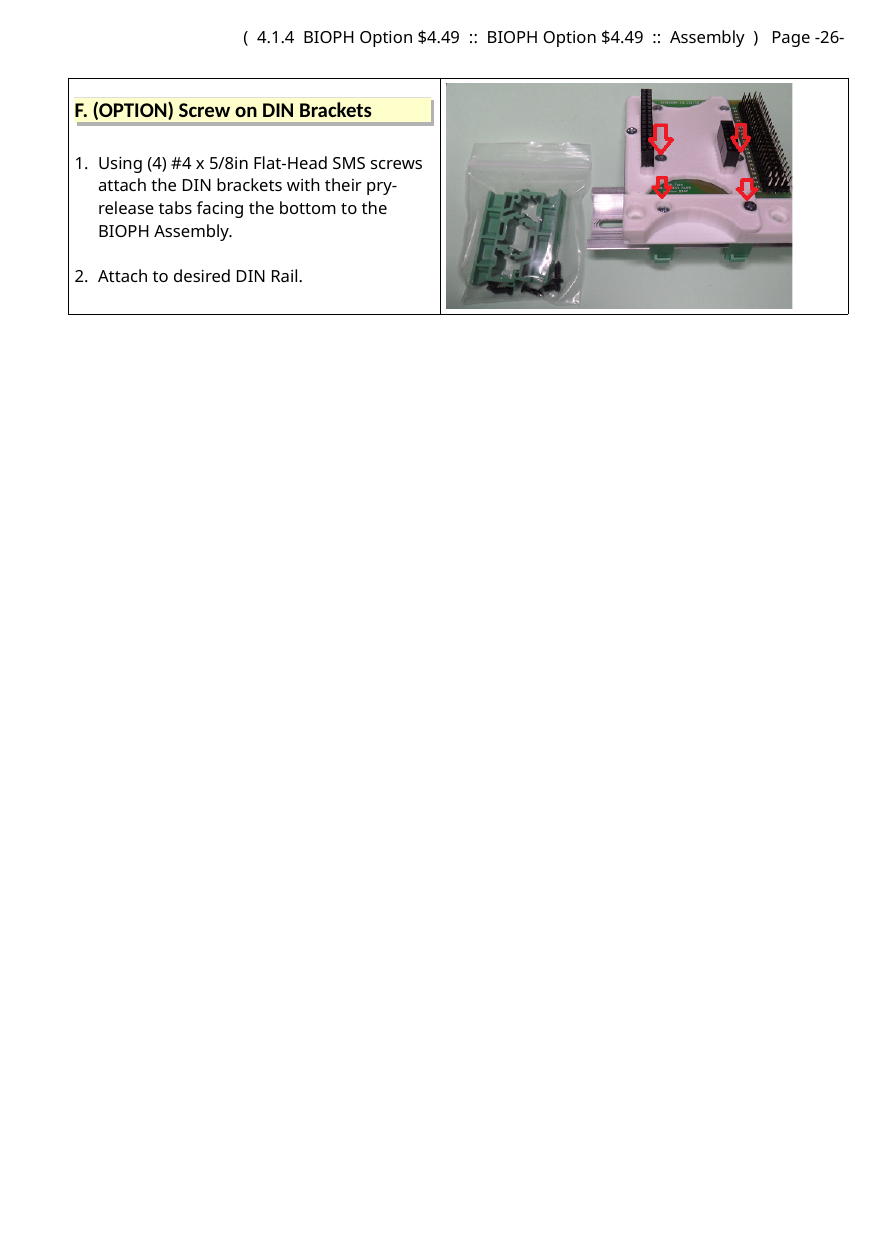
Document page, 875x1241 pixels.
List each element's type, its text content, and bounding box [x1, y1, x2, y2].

table_cell (OPTION) Screw on DIN Brackets Using (4) #4 x 5/8in Flat-Head SMS screws attach the DIN brackets with their pry-release tabs facing the bottom to the BIOPH Assembly. Attach to desired DIN Rail. [69, 79, 440, 314]
table_cell [441, 79, 848, 314]
